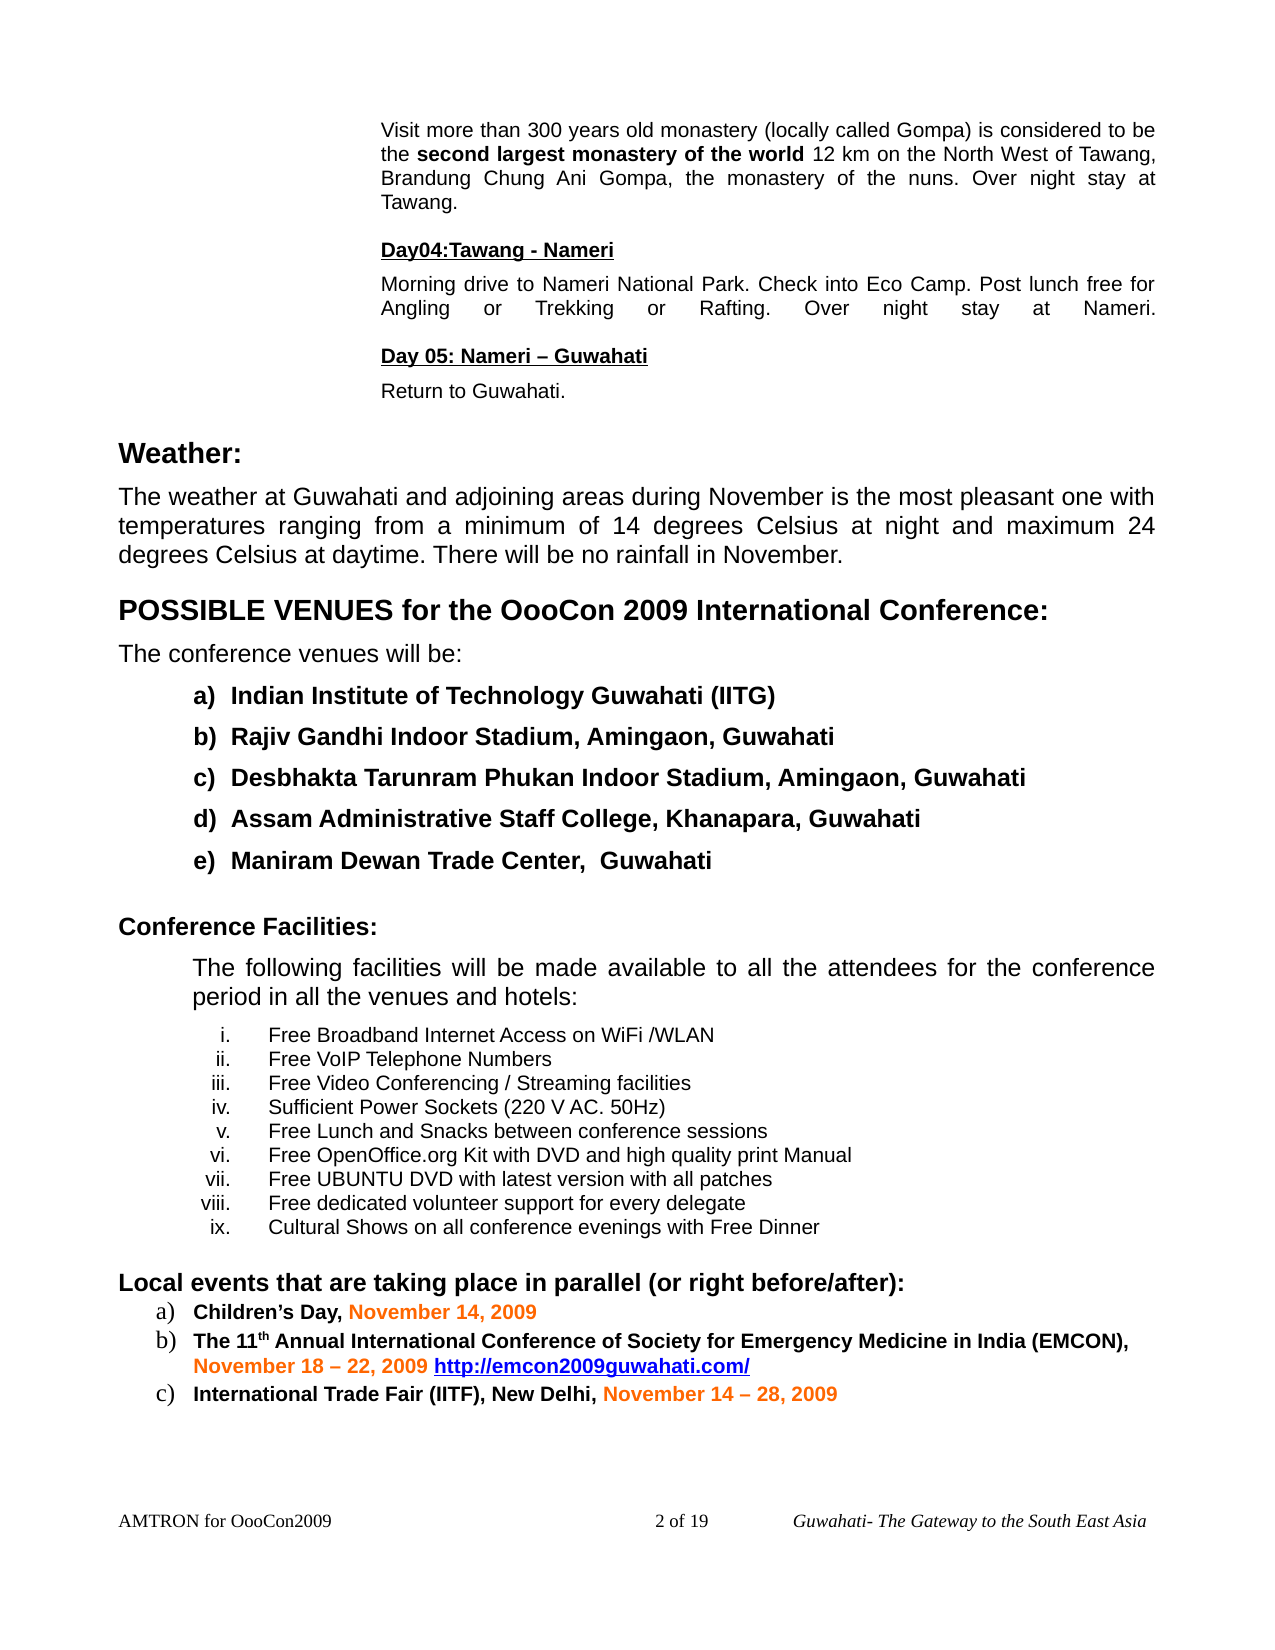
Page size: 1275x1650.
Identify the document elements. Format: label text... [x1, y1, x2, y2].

list Assam Administrative Staff College, Khanapara, Guwahati [193, 804, 1157, 833]
list Free Broadband Internet Access on WiFi /WLAN [156, 1023, 1157, 1047]
list Maniram Dewan Trade Center, Guwahati [193, 846, 1157, 874]
list Cultural Shows on all conference evenings with Free Dinner [156, 1215, 1157, 1239]
text The weather at Guwahati and adjoining areas during November is the most pleasant one with temperatures ranging from a minimum of 14 degrees Celsius at night and maximum 24 degrees Celsius at daytime. There will be no rainfall in November. [118, 482, 1157, 568]
list Free Video Conferencing / Streaming facilities [156, 1071, 1157, 1095]
text Visit more than 300 years old monastery (locally called Gompa) is considered to be the second largest monastery of the world 12 km on the North West of Tawang, Brandung Chung Ani Gompa, the monastery of the nuns. Over night stay at Tawang. Day04:Tawang - Nameri [381, 118, 1157, 262]
list Children’s Day, November 14, 2009 [156, 1296, 1157, 1325]
list International Trade Fair (IITF), New Delhi, November 14 – 28, 2009 [156, 1378, 1157, 1406]
list Free OpenOffice.org Kit with DVD and high quality print Manual [156, 1143, 1157, 1167]
text Local events that are taking place in parallel (or right before/after): [118, 1267, 1157, 1296]
text Return to Guwahati. [381, 378, 1157, 402]
text The conference venues will be: [118, 639, 1157, 668]
list Free dedicated volunteer support for every delegate [156, 1191, 1157, 1215]
list Free Lunch and Snacks between conference sessions [156, 1119, 1157, 1143]
list Rajiv Gandhi Indoor Stadium, Amingaon, Guwahati [193, 722, 1157, 751]
text Morning drive to Nameri National Park. Check into Eco Camp. Post lunch free for Angling or Trekking or Rafting. Over night stay at Nameri. Day 05: Nameri – Guwahati [381, 272, 1157, 368]
list Free UBUNTU DVD with latest version with all patches [156, 1167, 1157, 1191]
subtitle POSSIBLE VENUES for the OooCon 2009 International Conference: [118, 593, 1157, 627]
text Weather: [118, 436, 1157, 469]
list Sufficient Power Sockets (220 V AC. 50Hz) [156, 1095, 1157, 1119]
list Free VoIP Telephone Numbers [156, 1047, 1157, 1071]
text The following facilities will be made available to all the attendees for the conference period in all the venues and hotels: [192, 953, 1157, 1011]
list Desbhakta Tarunram Phukan Indoor Stadium, Amingaon, Guwahati [193, 763, 1157, 792]
list The 11th Annual International Conference of Society for Emergency Medicine in India (EMCON), November 18 – 22, 2009 http://emcon2009guwahati.com/ [156, 1325, 1157, 1378]
list Indian Institute of Technology Guwahati (IITG) [193, 681, 1157, 709]
subtitle Conference Facilities: [118, 912, 1157, 941]
